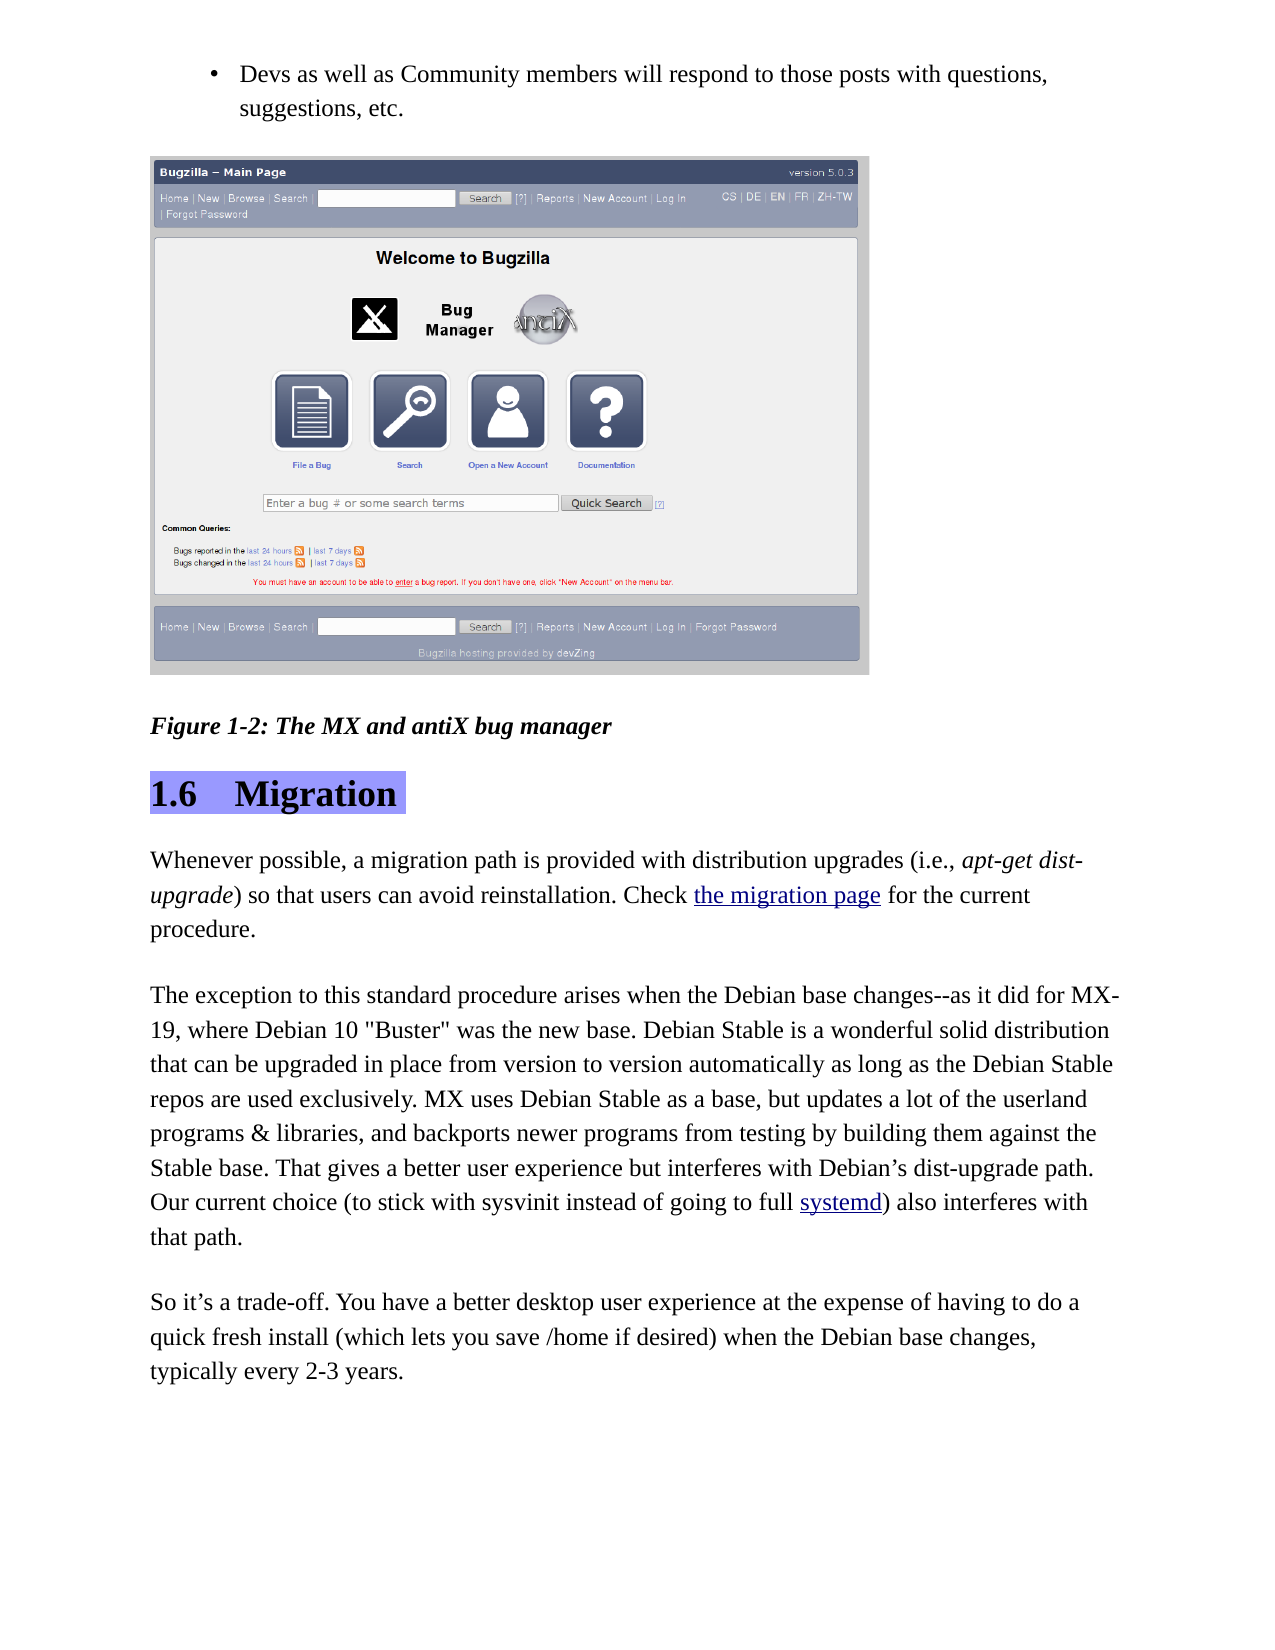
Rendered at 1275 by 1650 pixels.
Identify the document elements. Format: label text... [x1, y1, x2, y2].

text So it’s a trade-off. You have a better desktop user experience at the expense of having to do a quick fresh install (which lets you save /home if desired) when the Debian base changes, typically every 2-3 years. [150, 1287, 1125, 1385]
text Whenever possible, a migration path is provided with distribution upgrades (i.e., apt-get dist-upgrade) so that users can avoid reinstallation. Check the migration page for the current procedure. [150, 846, 1110, 943]
text The exception to this standard procedure arises when the Debian base changes--as it did for MX-19, where Debian 10 "Buster" was the new base. Debian Stable is a wonderful solid distribution that can be upgraded in place from version to version automatically as long as the Debian Stable repos are used exclusively. MX uses Debian Stable as a base, but updates a lot of the userland programs & libraries, and backports newer programs from testing by building them against the Stable base. That gives a better user experience but interferes with Debian’s dist-upgrade path. Our current choice (to stick with sysvinit instead of going to full systemd) also interferes with that path. [150, 980, 1125, 1250]
picture [150, 156, 870, 675]
text Figure 1-2: The MX and antiX bug manager [150, 711, 1110, 740]
subtitle 1.6 Migration [406, 771, 1110, 814]
list Devs as well as Community members will respond to those posts with questions, suggestions, etc. [210, 59, 1109, 122]
